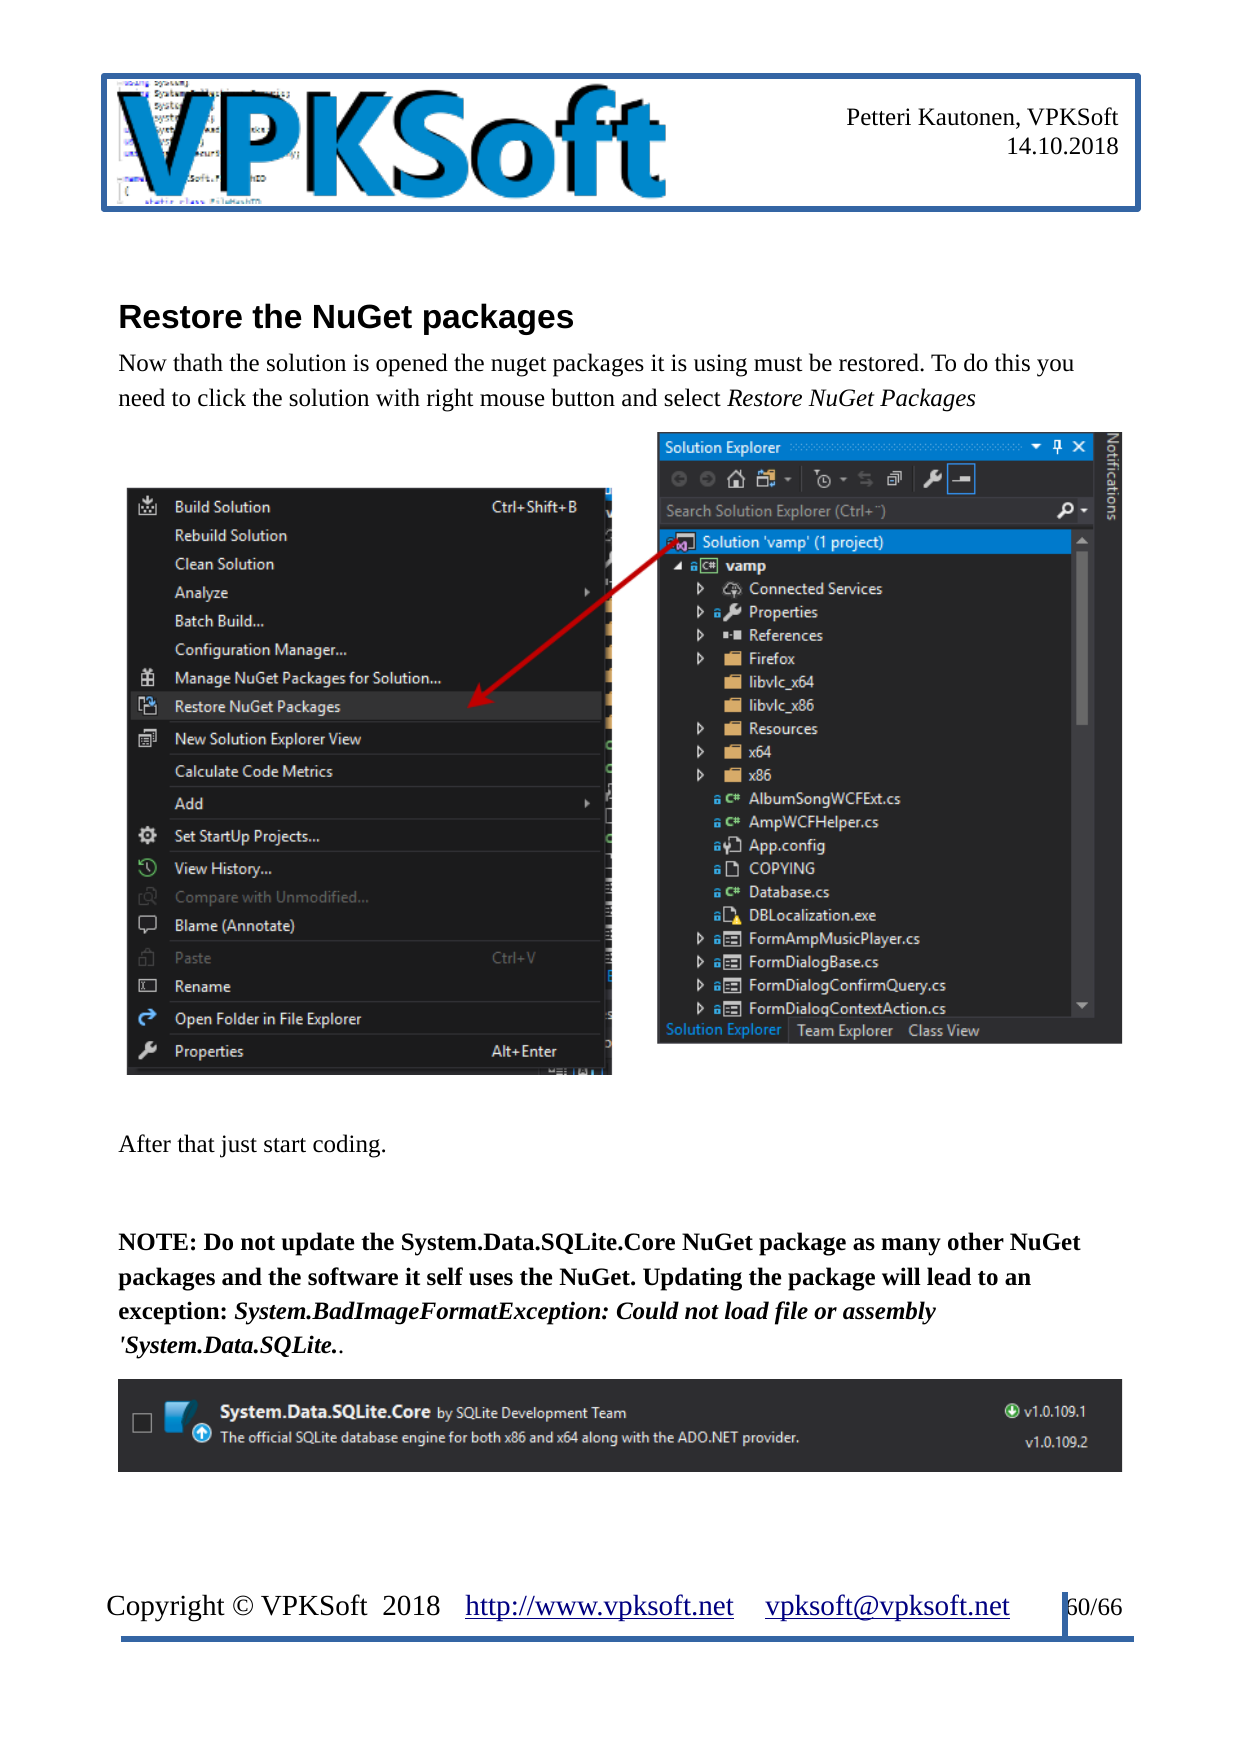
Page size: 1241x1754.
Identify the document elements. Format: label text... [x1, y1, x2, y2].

text After that just start coding. [118, 1129, 1122, 1158]
text Now thath the solution is opened the nuget packages it is using must be restored. To do this you need to click the solution with right mouse button and select Restore NuGet Packages [118, 348, 1122, 412]
picture [118, 1379, 1123, 1472]
text NOTE: Do not update the System.Data.SQLite.Core NuGet package as many other NuGet packages and the software it self uses the NuGet. Updating the package will lead to an exception: System.BadImageFormatException: Could not load file or assembly 'System.Data.SQLite.. [118, 1227, 1122, 1359]
subtitle Restore the NuGet packages [118, 297, 1122, 336]
picture [116, 81, 672, 204]
picture [118, 432, 1123, 1075]
